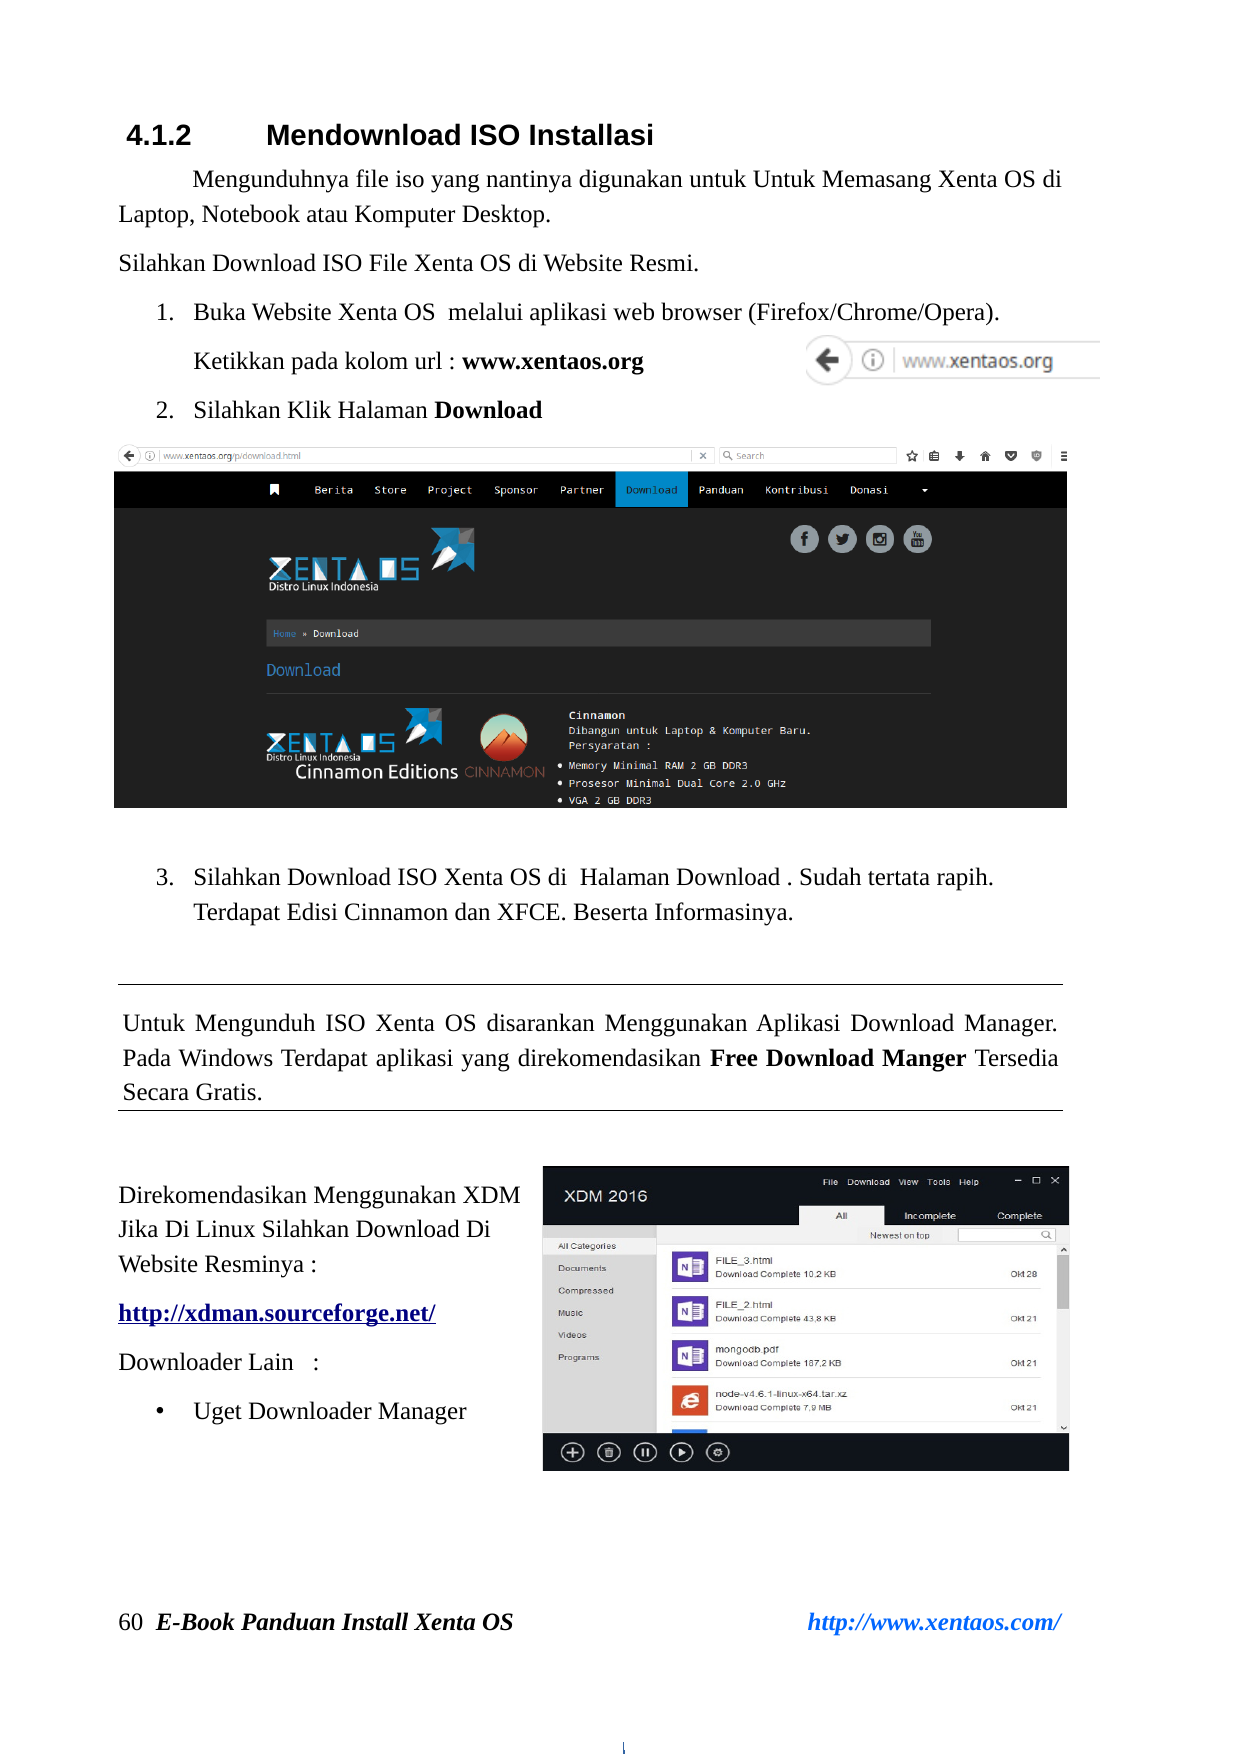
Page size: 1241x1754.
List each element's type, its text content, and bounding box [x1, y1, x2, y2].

list Uget Downloader Manager [156, 1396, 542, 1425]
text Silahkan Download ISO File Xenta OS di Website Resmi. [118, 248, 1063, 277]
list Silahkan Klik Halaman Download [156, 395, 1063, 424]
picture [806, 335, 1100, 387]
text http://xdman.sourceforge.net/ [118, 1298, 542, 1327]
text Downloader Lain : [118, 1347, 542, 1376]
text Direkomendasikan Menggunakan XDM Jika Di Linux Silahkan Download Di Website Resminya : [118, 1180, 542, 1278]
list Buka Website Xenta OS melalui aplikasi web browser (Firefox/Chrome/Opera). [156, 297, 1063, 326]
picture [114, 444, 1067, 808]
subtitle Mendownload ISO Installasi [118, 118, 1063, 152]
text Mengunduhnya file iso yang nantinya digunakan untuk Untuk Memasang Xenta OS di Laptop, Notebook atau Komputer Desktop. [118, 164, 1063, 228]
list Ketikkan pada kolom url : www.xentaos.org [156, 346, 806, 375]
list Silahkan Download ISO Xenta OS di Halaman Download . Sudah tertata rapih. Terdapat Edisi Cinnamon dan XFCE. Beserta Informasinya. [156, 862, 1063, 926]
text Untuk Mengunduh ISO Xenta OS disarankan Menggunakan Aplikasi Download Manager. Pada Windows Terdapat aplikasi yang direkomendasikan Free Download Manger Tersedia Secara Gratis. [118, 1004, 1063, 1110]
picture [542, 1166, 1070, 1471]
